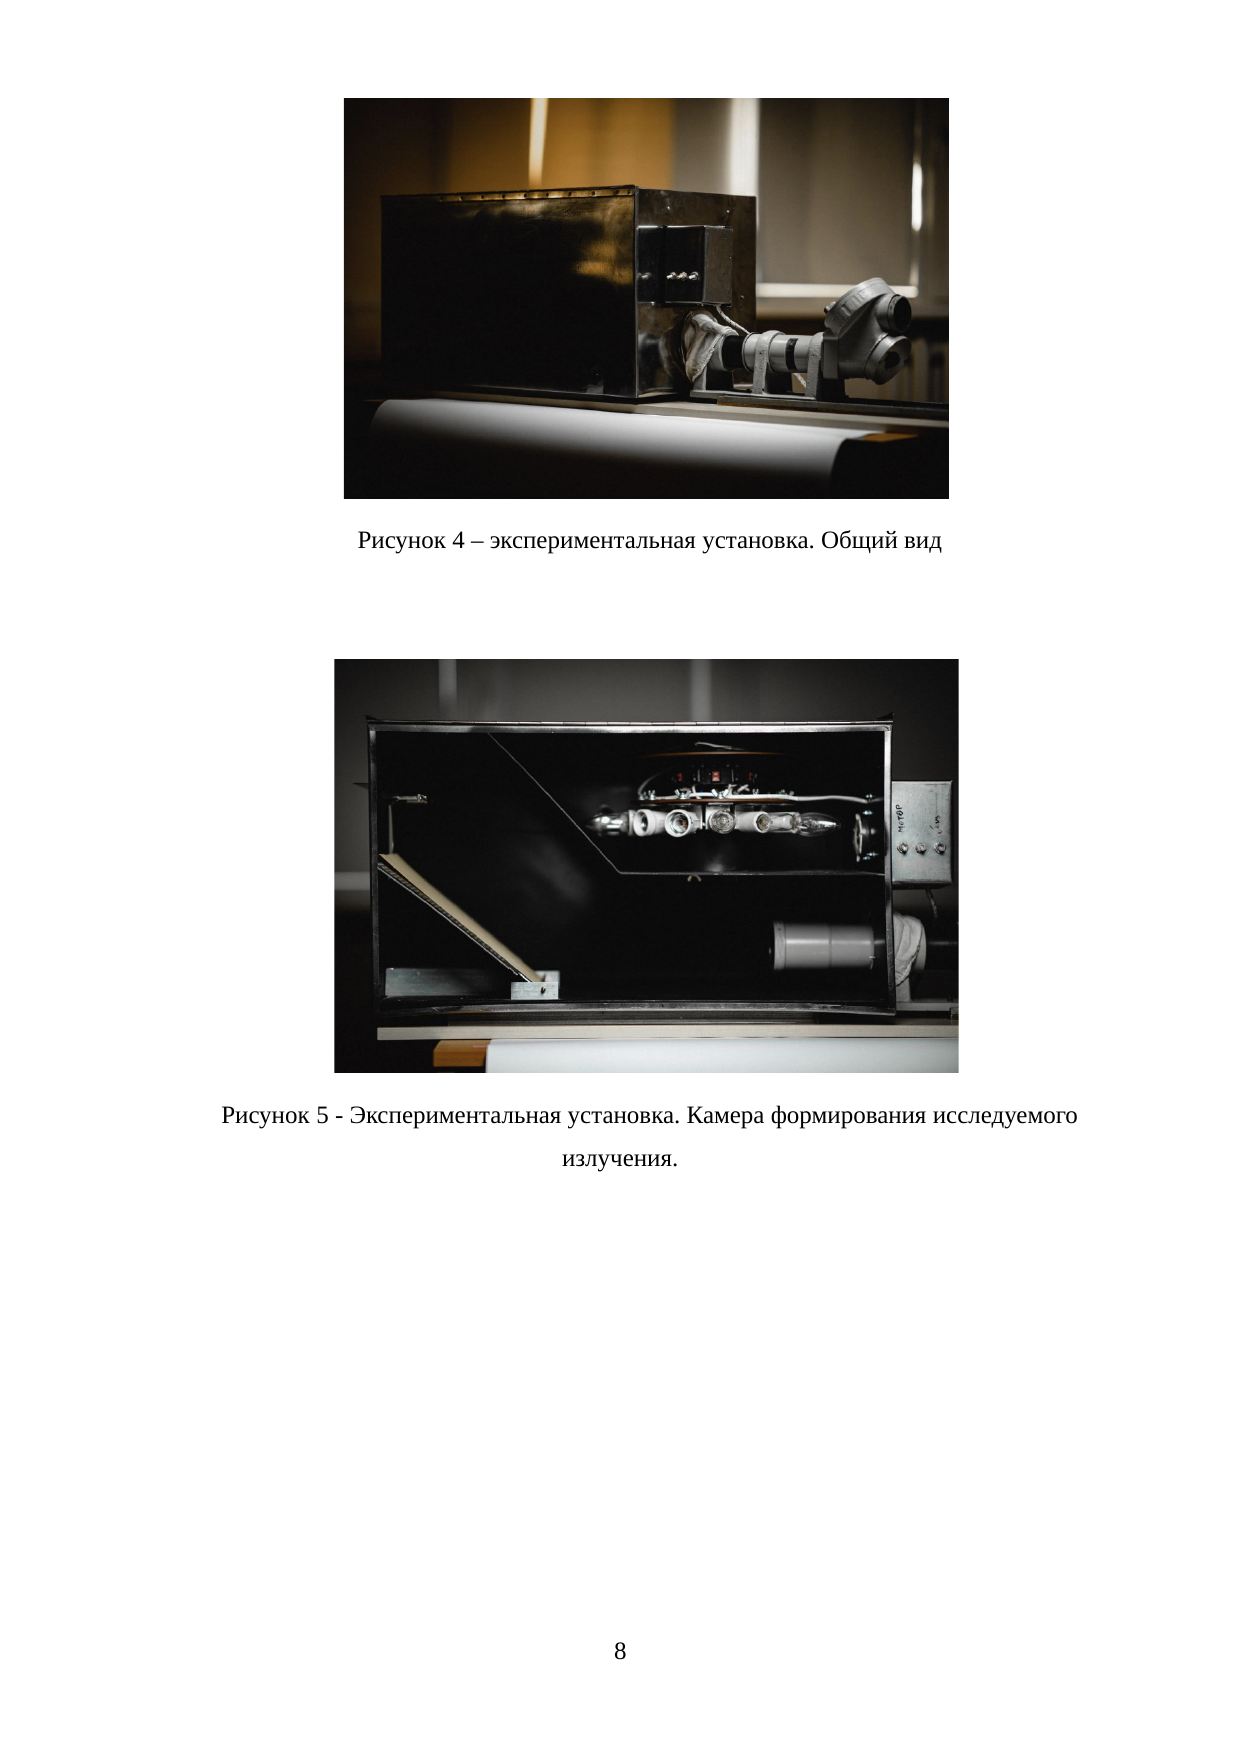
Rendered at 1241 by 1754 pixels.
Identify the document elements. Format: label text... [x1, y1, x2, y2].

text Рисунок 5 - Экспериментальная установка. Камера формирования исследуемого излучения. [118, 1100, 1122, 1172]
picture [334, 659, 959, 1073]
picture [343, 98, 949, 499]
text Рисунок 4 – экспериментальная установка. Общий вид [118, 525, 1122, 554]
